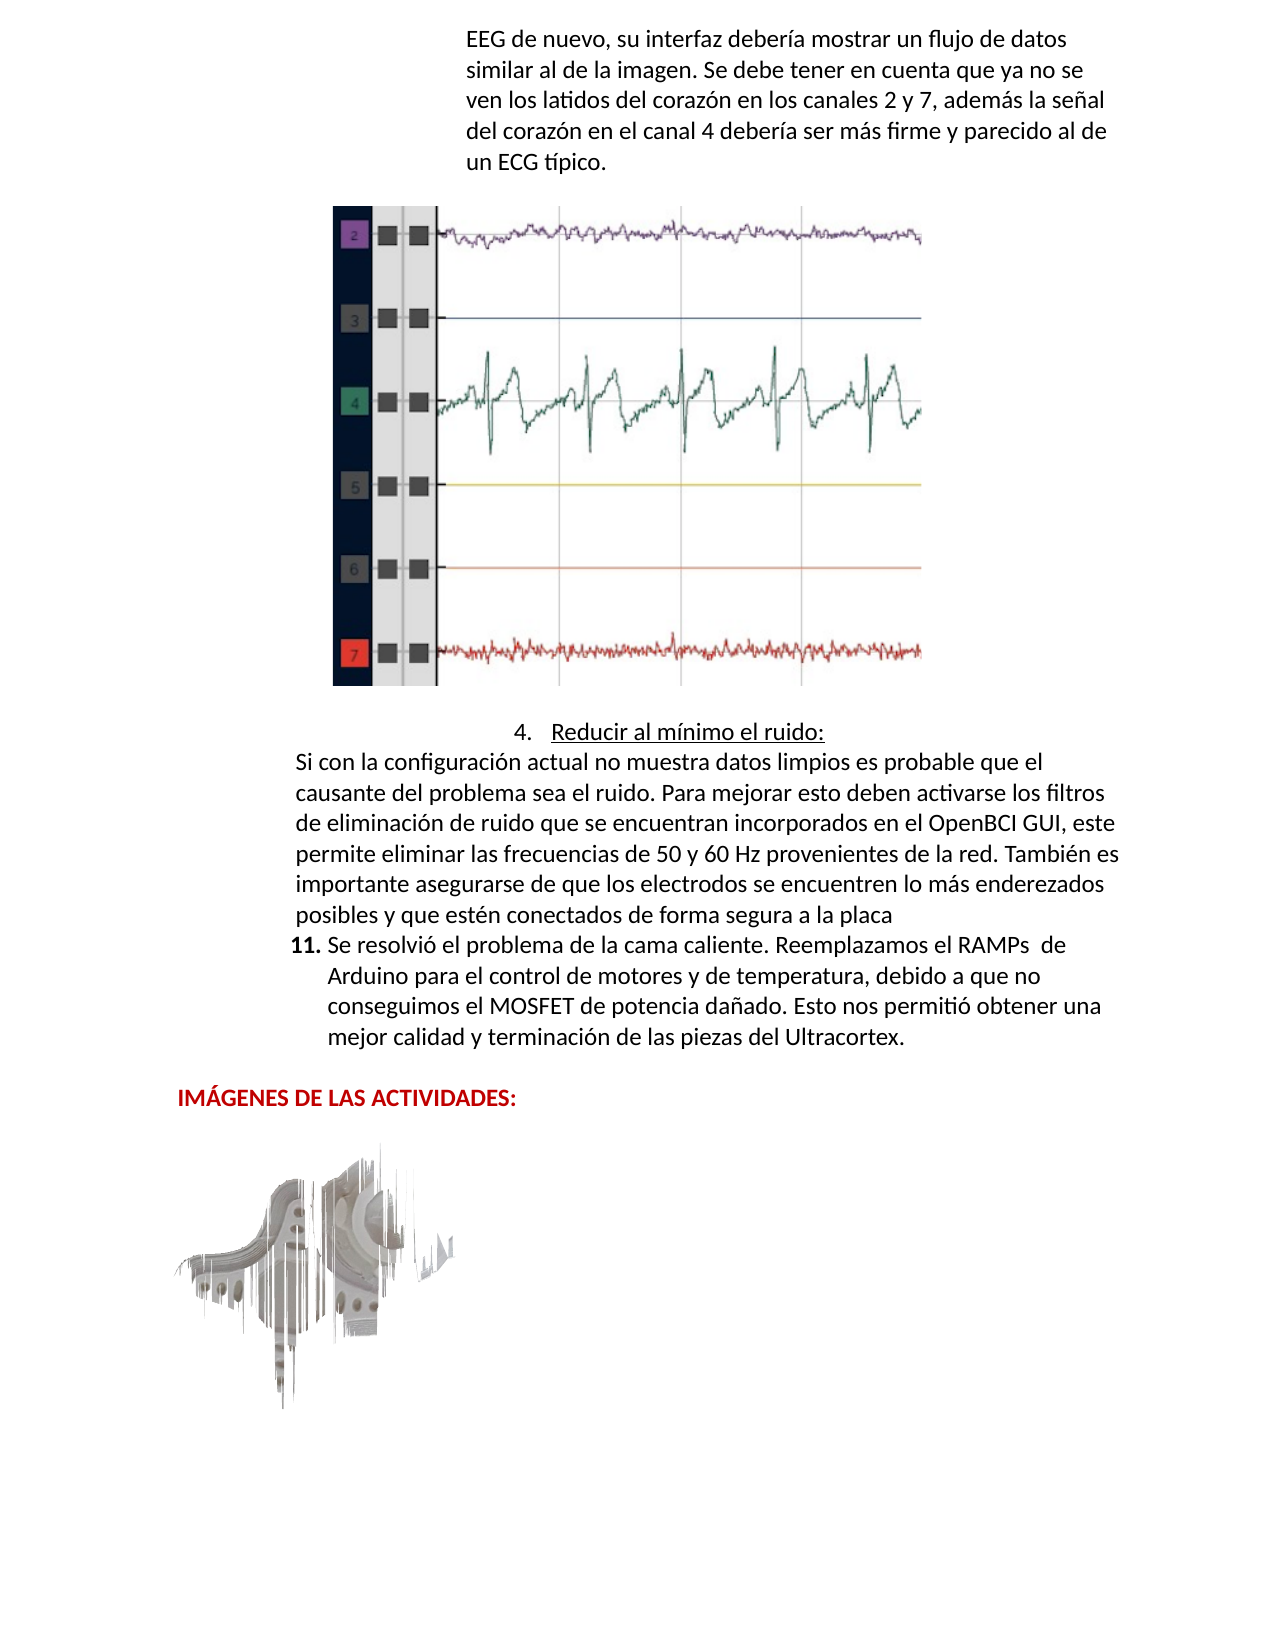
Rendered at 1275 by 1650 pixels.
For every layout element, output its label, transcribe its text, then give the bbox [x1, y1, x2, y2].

list Si con la configuración actual no muestra datos limpios es probable que el causante del problema sea el ruido. Para mejorar esto deben activarse los filtros de eliminación de ruido que se encuentran incorporados en el OpenBCI GUI, este permite eliminar las frecuencias de 50 y 60 Hz provenientes de la red. También es importante asegurarse de que los electrodos se encuentren lo más enderezados posibles y que estén conectados de forma segura a la placa [295, 746, 1122, 929]
text IMÁGENES DE LAS ACTIVIDADES: [177, 1082, 1122, 1112]
list EEG de nuevo, su interfaz debería mostrar un flujo de datos similar al de la imagen. Se debe tener en cuenta que ya no se ven los latidos del corazón en los canales 2 y 7, además la señal del corazón en el canal 4 debería ser más firme y parecido al de un ECG típico. [399, 24, 1122, 176]
list Reducir al mínimo el ruido: [513, 716, 1122, 746]
list Se resolvió el problema de la cama caliente. Reemplazamos el RAMPs de Arduino para el control de motores y de temperatura, debido a que no conseguimos el MOSFET de potencia dañado. Esto nos permitió obtener una mejor calidad y terminación de las piezas del Ultracortex. [290, 929, 1122, 1051]
